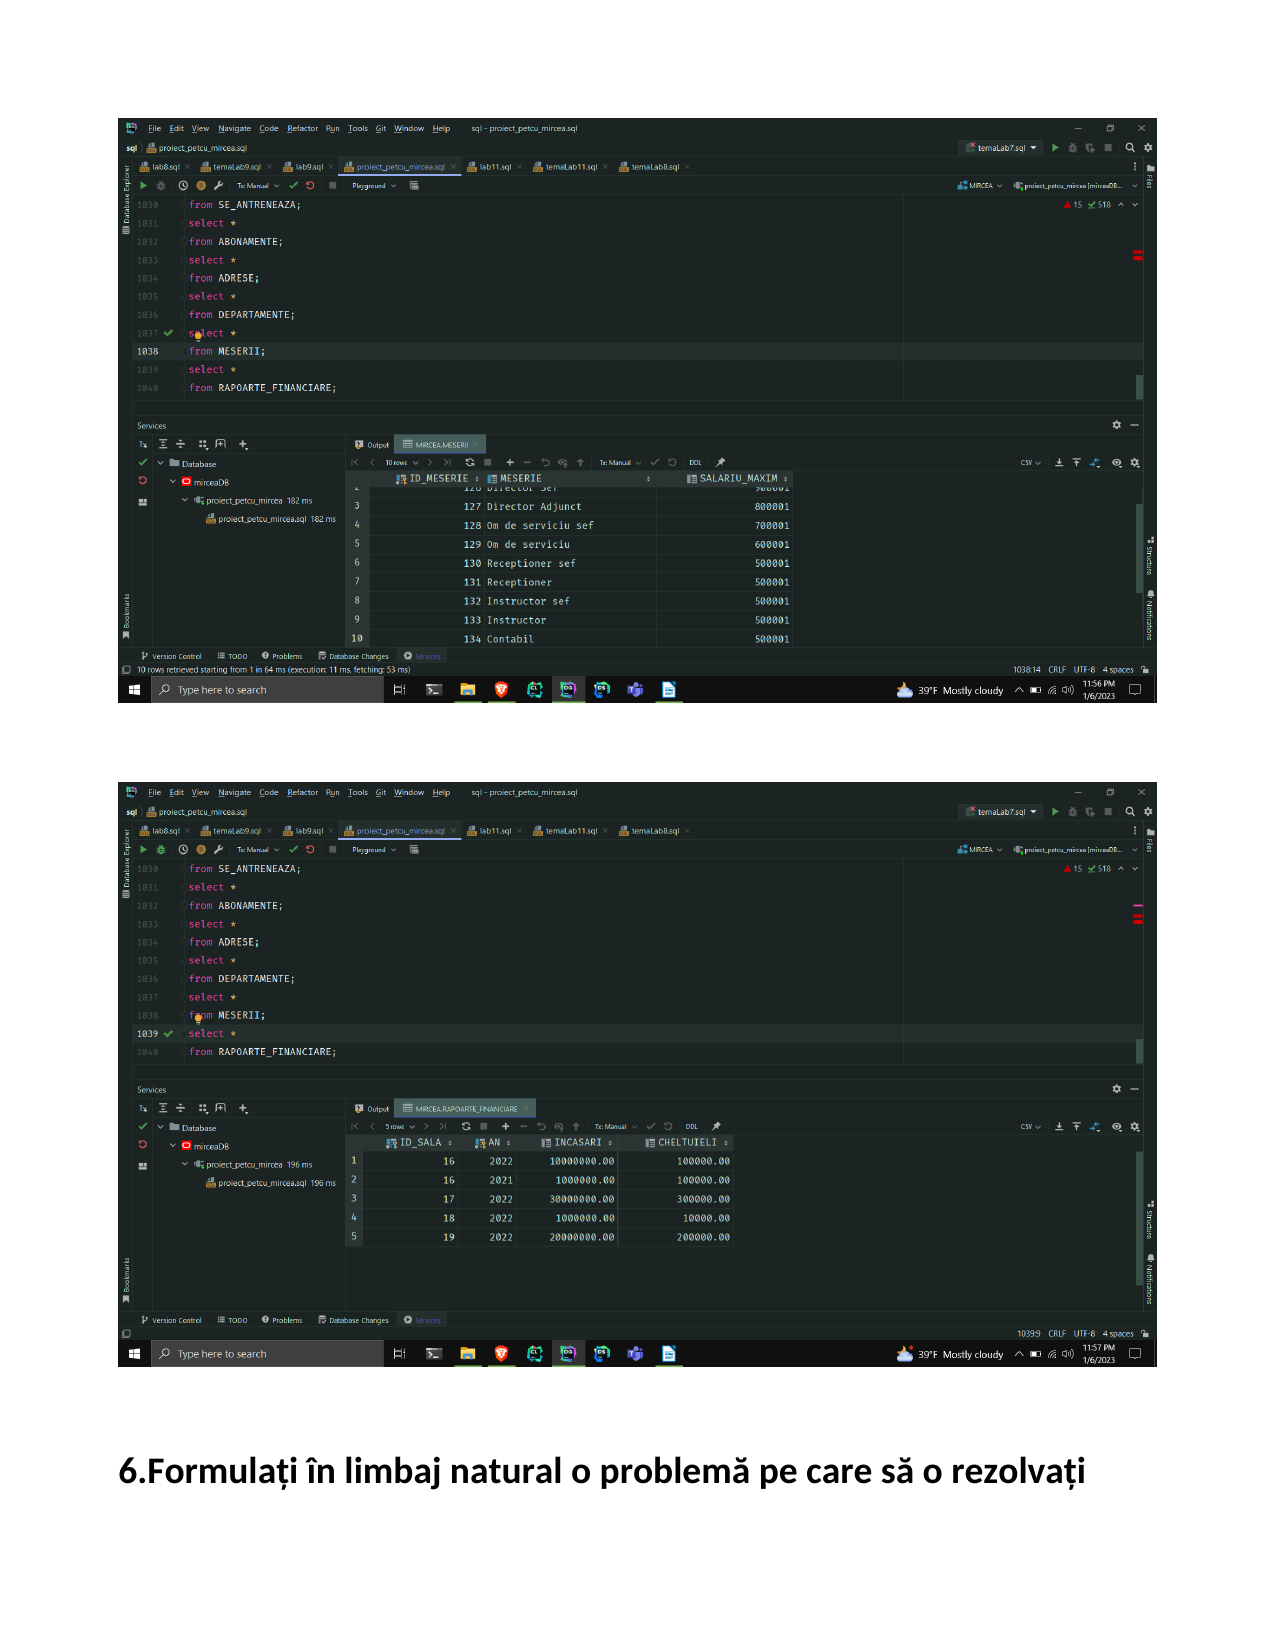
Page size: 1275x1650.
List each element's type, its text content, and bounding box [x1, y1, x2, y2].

picture [118, 782, 1157, 1367]
text 6.Formulați în limbaj natural o problemă pe care să o rezolvați [118, 1447, 1157, 1493]
picture [118, 118, 1157, 703]
